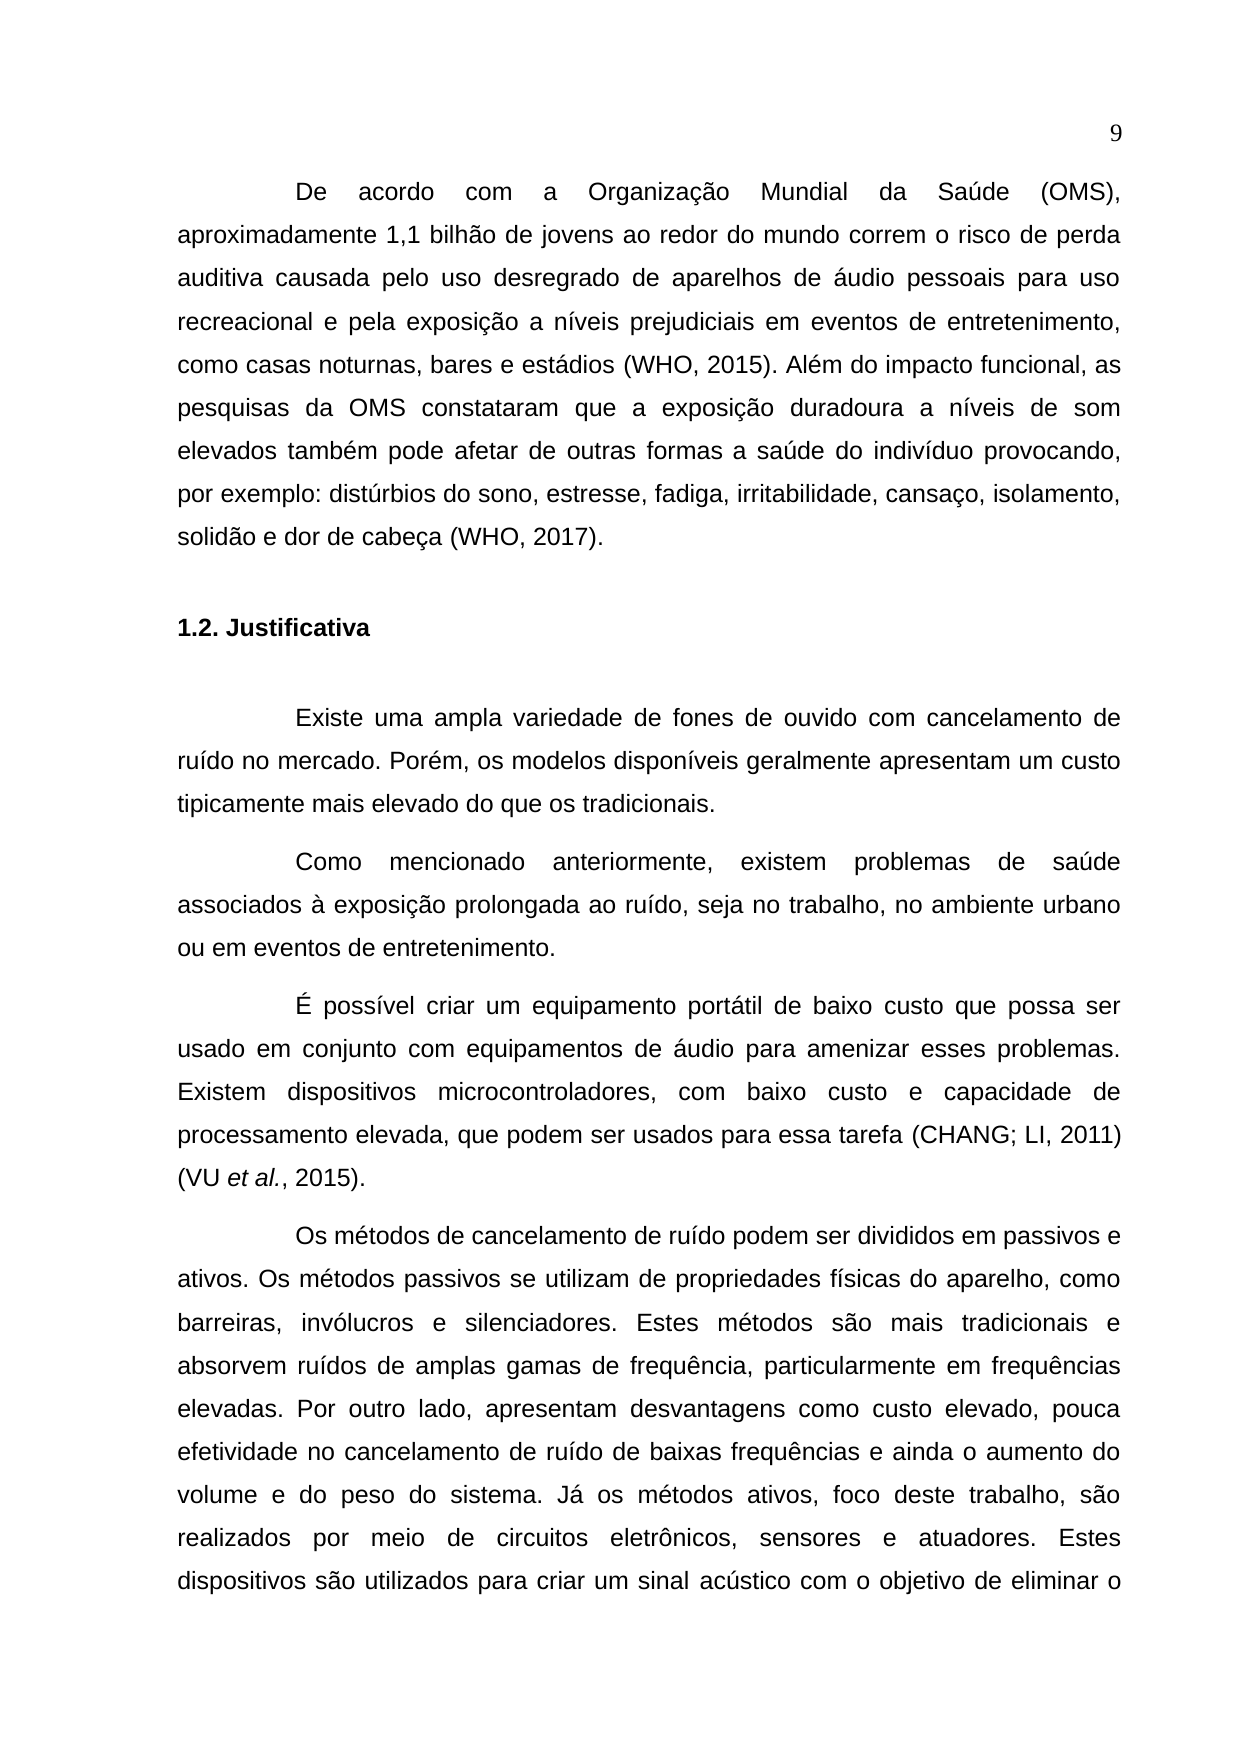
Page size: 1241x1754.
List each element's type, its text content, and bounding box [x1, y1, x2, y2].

text Existe uma ampla variedade de fones de ouvido com cancelamento de ruído no mercado. Porém, os modelos disponíveis geralmente apresentam um custo tipicamente mais elevado do que os tradicionais. [177, 703, 1122, 818]
text Os métodos de cancelamento de ruído podem ser divididos em passivos e ativos. Os métodos passivos se utilizam de propriedades físicas do aparelho, como barreiras, invólucros e silenciadores. Estes métodos são mais tradicionais e absorvem ruídos de amplas gamas de frequência, particularmente em frequências elevadas. Por outro lado, apresentam desvantagens como custo elevado, pouca efetividade no cancelamento de ruído de baixas frequências e ainda o aumento do volume e do peso do sistema. Já os métodos ativos, foco deste trabalho, são realizados por meio de circuitos eletrônicos, sensores e atuadores. Estes dispositivos são utilizados para criar um sinal acústico com o objetivo de eliminar o [177, 1221, 1122, 1595]
text Como mencionado anteriormente, existem problemas de saúde associados à exposição prolongada ao ruído, seja no trabalho, no ambiente urbano ou em eventos de entretenimento. [177, 847, 1122, 962]
text De acordo com a Organização Mundial da Saúde (OMS), aproximadamente 1,1 bilhão de jovens ao redor do mundo correm o risco de perda auditiva causada pelo uso desregrado de aparelhos de áudio pessoais para uso recreacional e pela exposição a níveis prejudiciais em eventos de entretenimento, como casas noturnas, bares e estádios (WHO, 2015). Além do impacto funcional, as pesquisas da OMS constataram que a exposição duradoura a níveis de som elevados também pode afetar de outras formas a saúde do indivíduo provocando, por exemplo: distúrbios do sono, estresse, fadiga, irritabilidade, cansaço, isolamento, solidão e dor de cabeça (WHO, 2017). [177, 177, 1122, 551]
text É possível criar um equipamento portátil de baixo custo que possa ser usado em conjunto com equipamentos de áudio para amenizar esses problemas. Existem dispositivos microcontroladores, com baixo custo e capacidade de processamento elevada, que podem ser usados para essa tarefa (CHANG; LI, 2011) (VU et al., 2015). [177, 991, 1122, 1192]
subtitle 1.2. Justificativa [177, 613, 1122, 641]
